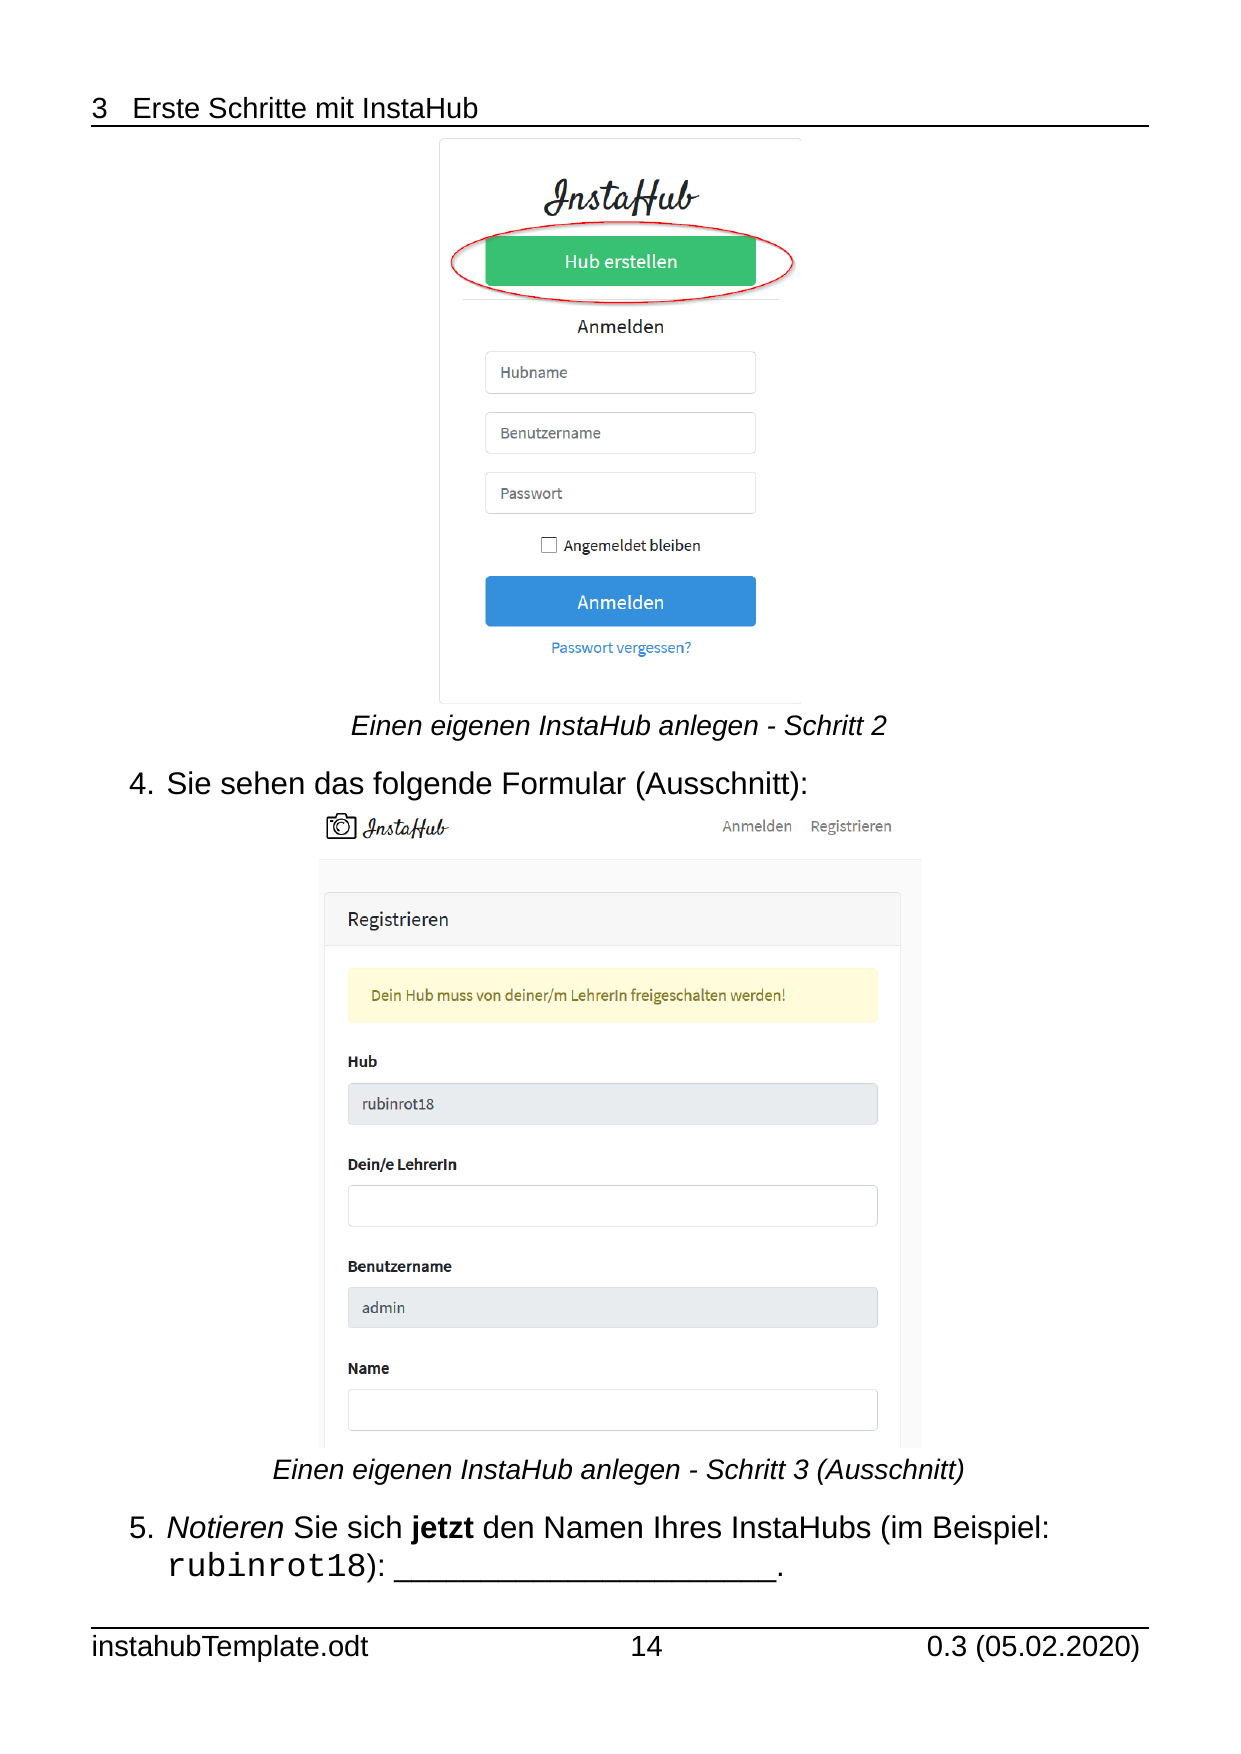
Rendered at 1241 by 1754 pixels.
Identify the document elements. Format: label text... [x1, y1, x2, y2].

text Einen eigenen InstaHub anlegen - Schritt 2 [91, 709, 1149, 742]
text Einen eigenen InstaHub anlegen - Schritt 3 (Ausschnitt) [91, 1453, 1149, 1486]
picture [168, 801, 1072, 1448]
picture [439, 138, 802, 704]
list Notieren Sie sich jetzt den Namen Ihres InstaHubs (im Beispiel: rubinrot18): ______________________. [129, 1509, 1149, 1587]
list Sie sehen das folgende Formular (Ausschnitt): [129, 765, 1149, 801]
